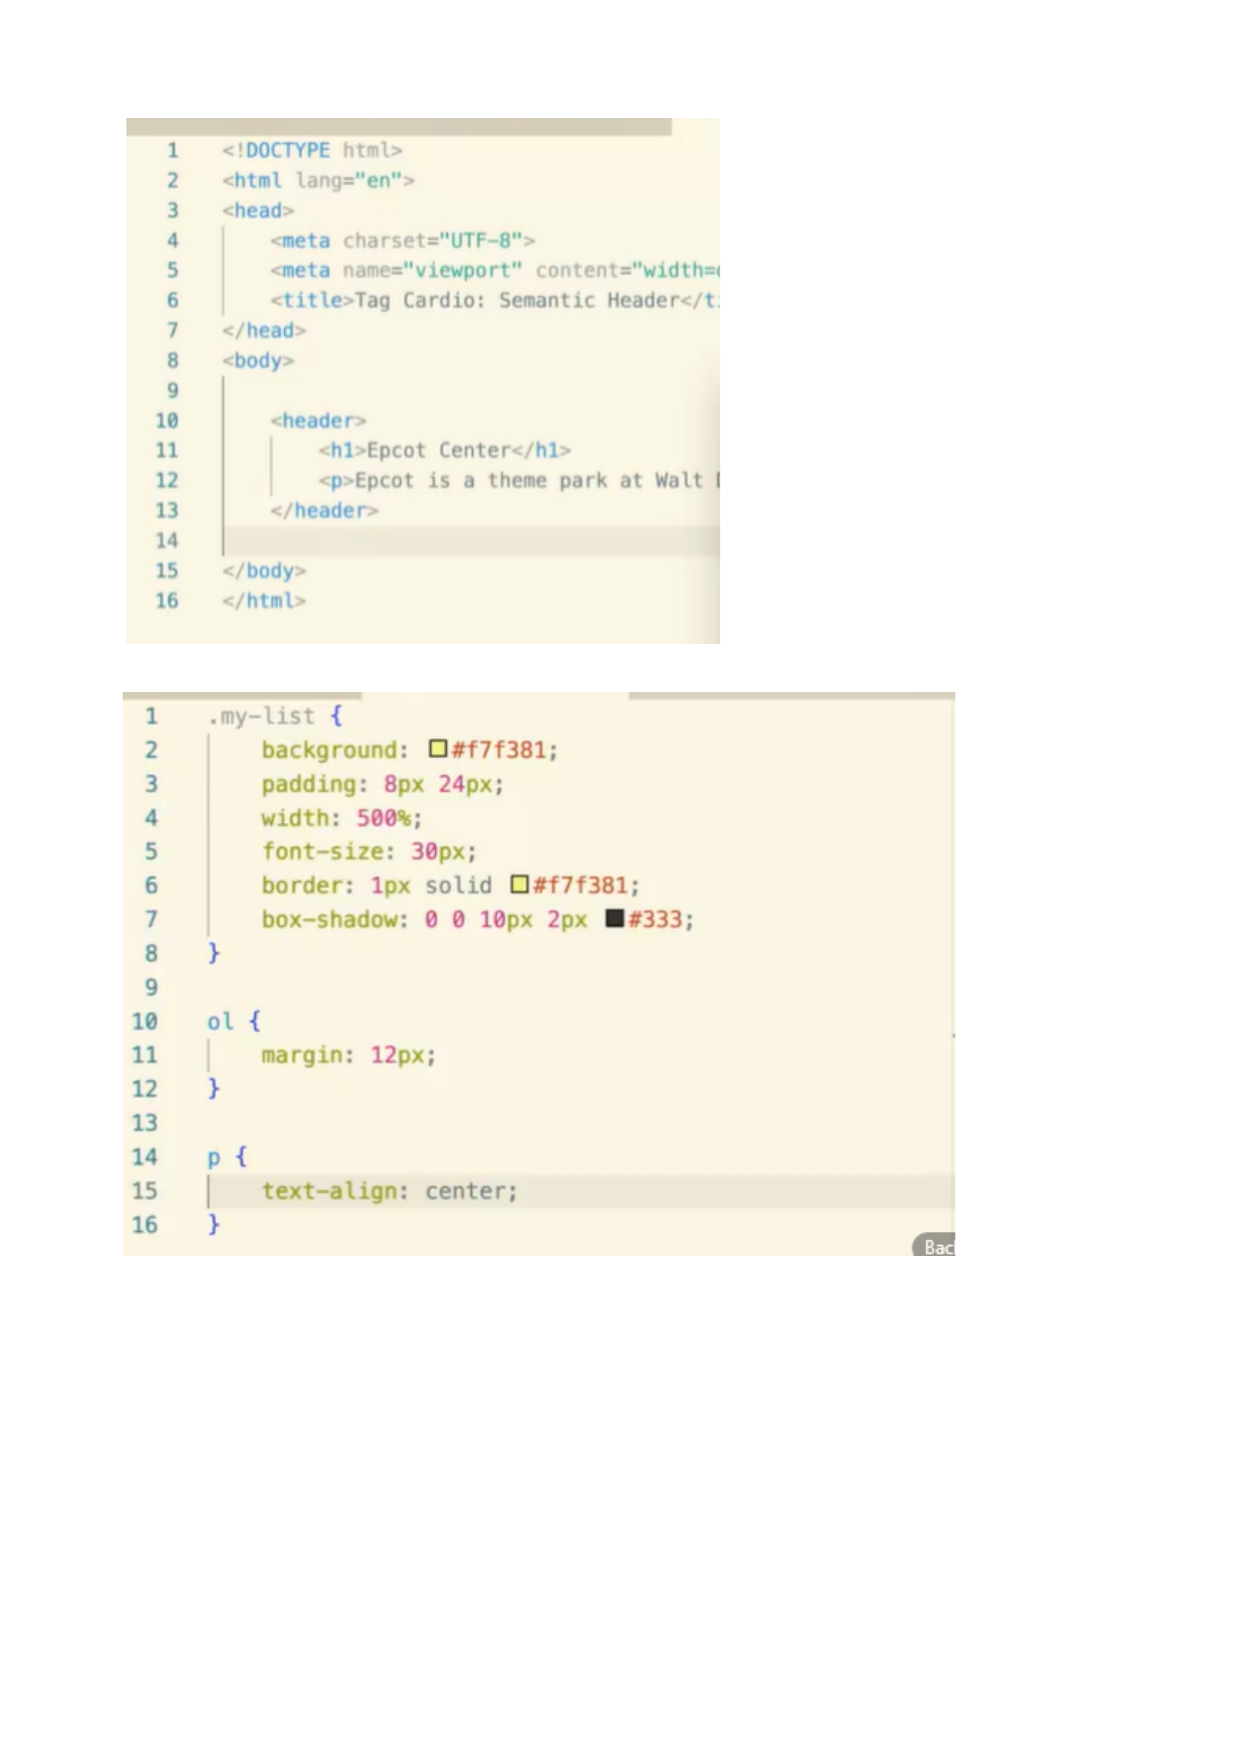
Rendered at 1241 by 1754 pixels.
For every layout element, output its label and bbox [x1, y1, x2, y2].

picture [122, 692, 956, 1256]
picture [126, 118, 721, 644]
